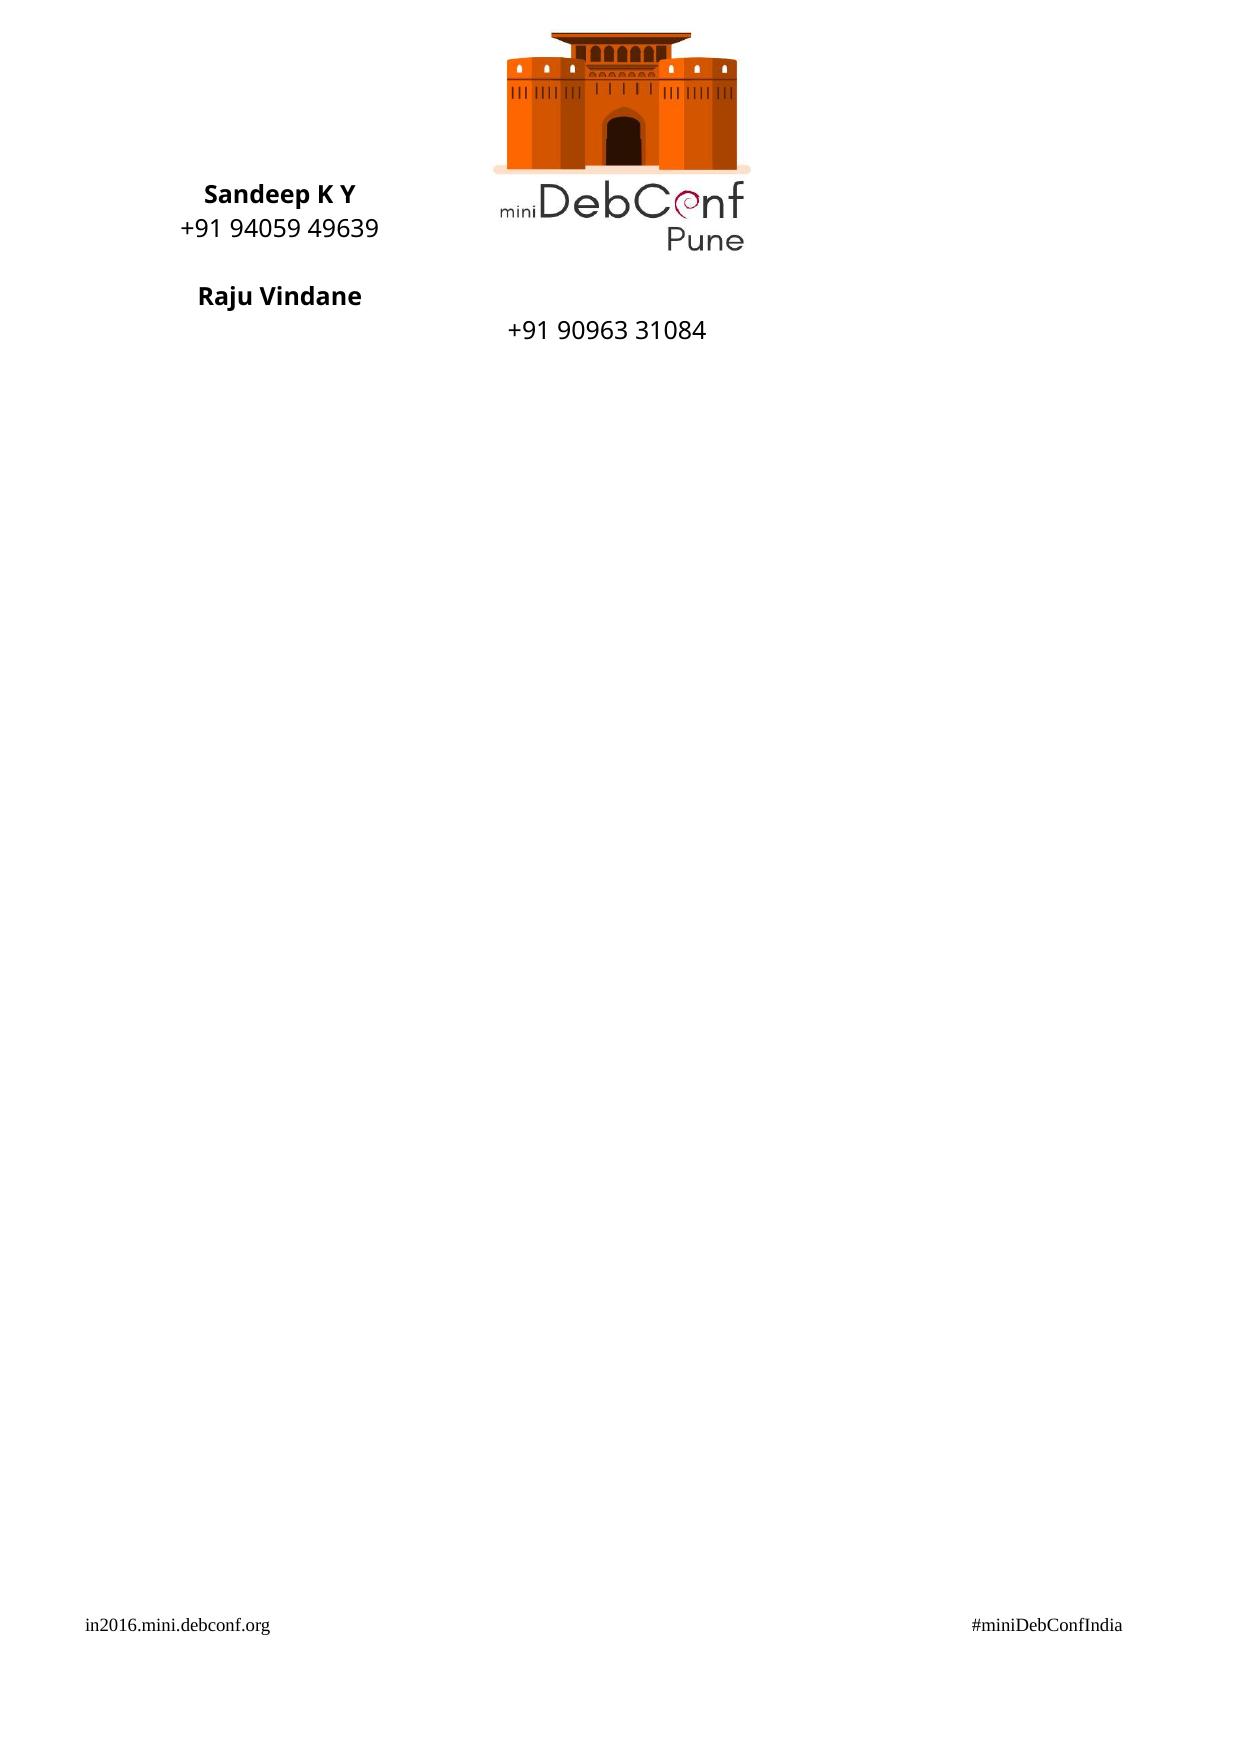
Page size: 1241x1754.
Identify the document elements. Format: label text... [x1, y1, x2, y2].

text Sandeep K Y [85, 176, 474, 210]
text [798, 176, 1123, 210]
text +91 90963 31084 [85, 313, 1123, 347]
text [798, 210, 1123, 244]
text +91 94059 49639 [85, 210, 474, 244]
text Raju Vindane [85, 278, 1123, 313]
picture [474, 0, 798, 298]
